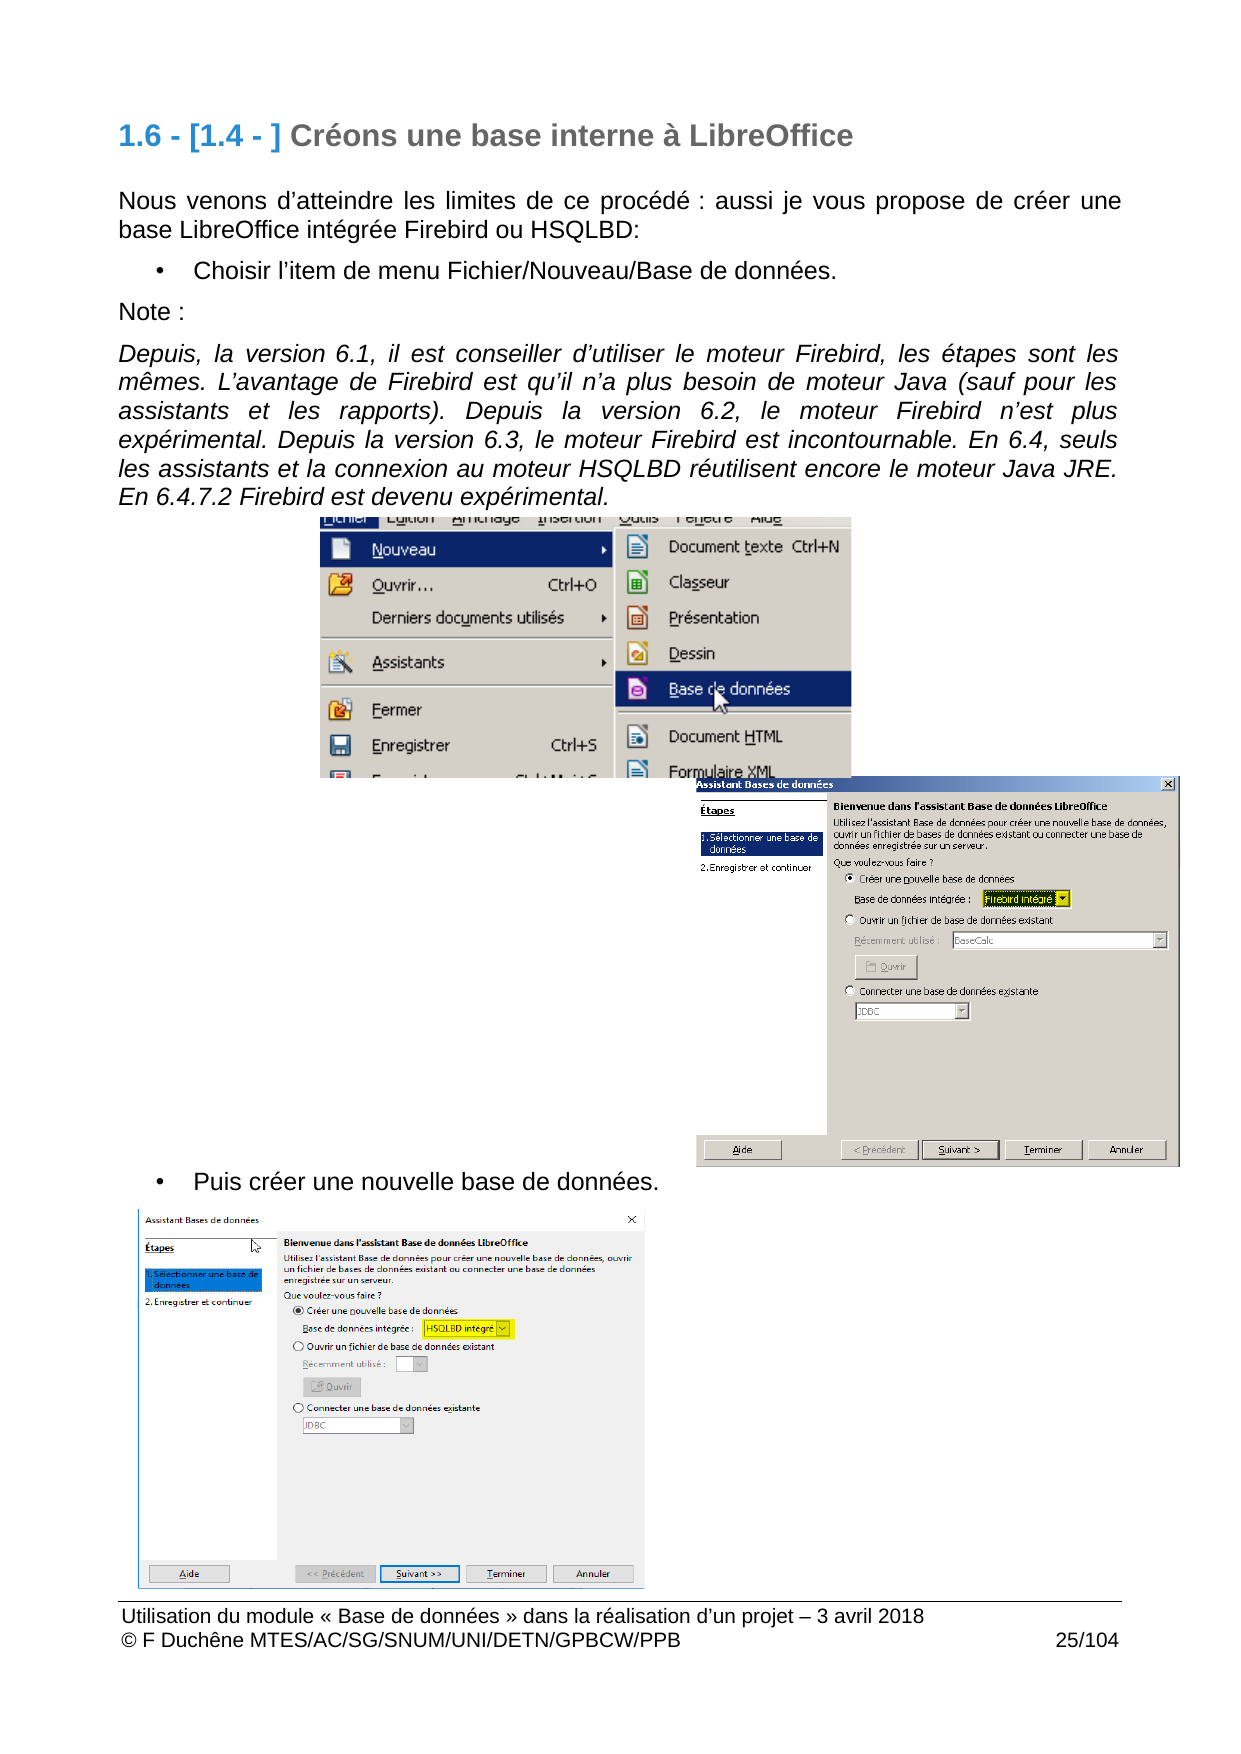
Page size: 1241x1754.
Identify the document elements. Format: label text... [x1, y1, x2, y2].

list Choisir l’item de menu Fichier/Nouveau/Base de données. [156, 256, 1122, 285]
picture [137, 1209, 645, 1589]
picture [320, 517, 1181, 1167]
list Puis créer une nouvelle base de données. [156, 753, 1122, 1196]
text Depuis, la version 6.1, il est conseiller d’utiliser le moteur Firebird, les étapes sont les mêmes. L’avantage de Firebird est qu’il n’a plus besoin de moteur Java (sauf pour les assistants et les rapports). Depuis la version 6.2, le moteur Firebird n’est plus expérimental. Depuis la version 6.3, le moteur Firebird est incontournable. En 6.4, seuls les assistants et la connexion au moteur HSQLBD réutilisent encore le moteur Java JRE. En 6.4.7.2 Firebird est devenu expérimental. [118, 338, 1122, 511]
text Nous venons d’atteindre les limites de ce procédé : aussi je vous propose de créer une base LibreOffice intégrée Firebird ou HSQLBD: [118, 186, 1122, 243]
text Note : [118, 297, 1122, 326]
subtitle Créons une base interne à LibreOffice [118, 117, 1122, 153]
